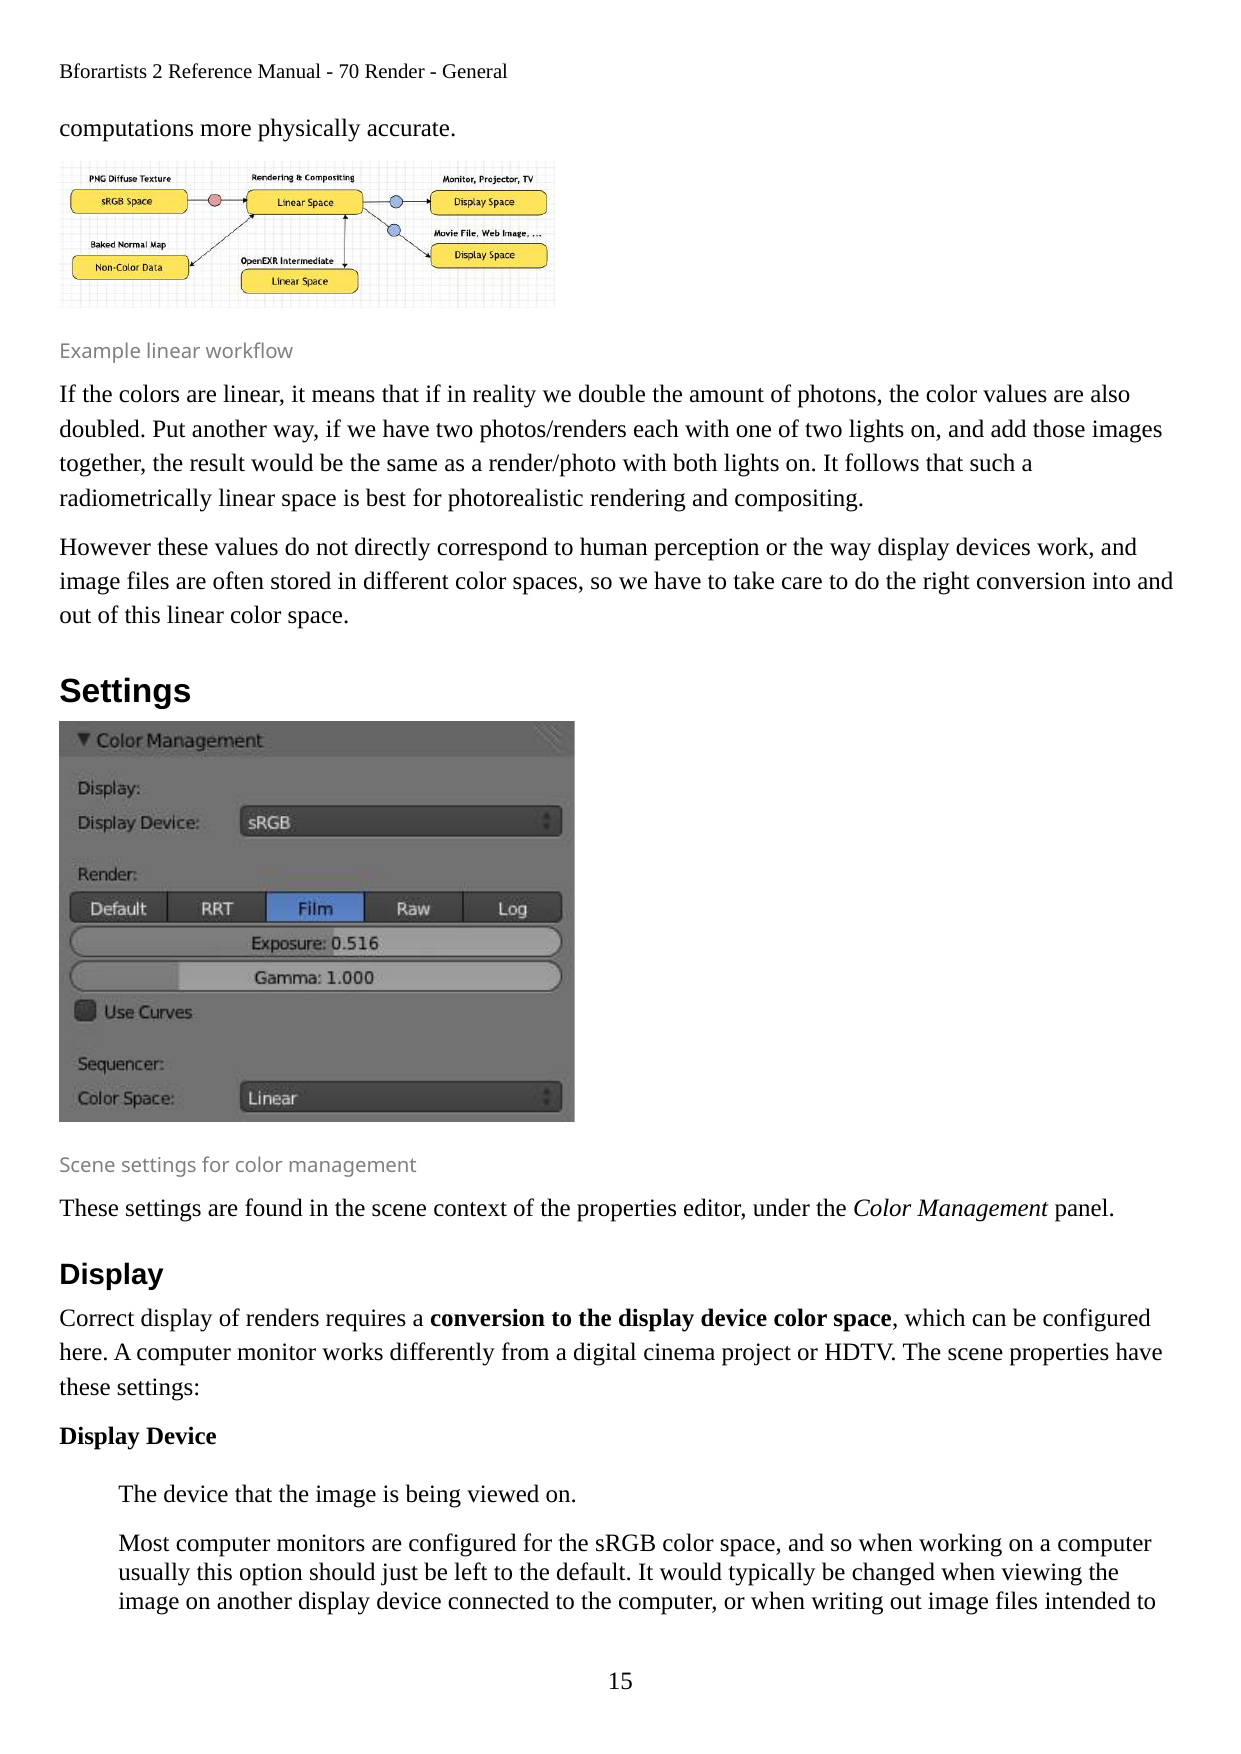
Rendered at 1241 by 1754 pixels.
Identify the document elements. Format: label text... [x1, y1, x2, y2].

text computations more physically accurate. [59, 113, 1181, 141]
text Scene settings for color management [59, 1147, 1181, 1178]
text These settings are found in the scene context of the properties editor, under the Color Management panel. [59, 1193, 1181, 1222]
subtitle Display [59, 1257, 1181, 1290]
list Most computer monitors are configured for the sRGB color space, and so when working on a computer usually this option should just be left to the default. It would typically be changed when viewing the image on another display device connected to the computer, or when writing out image files intended to [118, 1528, 1181, 1614]
picture [59, 161, 556, 308]
subtitle Display Device [59, 1421, 1181, 1450]
text However these values do not directly correspond to human perception or the way display devices work, and image files are often stored in different color spaces, so we have to take care to do the right conversion into and out of this linear color space. [59, 532, 1181, 629]
text If the colors are linear, it means that if in reality we double the amount of photons, the color values are also doubled. Put another way, if we have two photos/renders each with one of two lights on, and add those images together, the result would be the same as a render/photo with both lights on. It follows that such a radiometrically linear space is best for photorealistic rendering and compositing. [59, 379, 1181, 511]
text Example linear workflow [59, 333, 1181, 364]
text Correct display of renders requires a conversion to the display device color space, which can be configured here. A computer monitor works differently from a digital cinema project or HDTV. The scene properties have these settings: [59, 1303, 1181, 1401]
picture [59, 721, 575, 1122]
text The device that the image is being viewed on. [118, 1479, 1181, 1508]
subtitle Settings [59, 671, 1181, 709]
